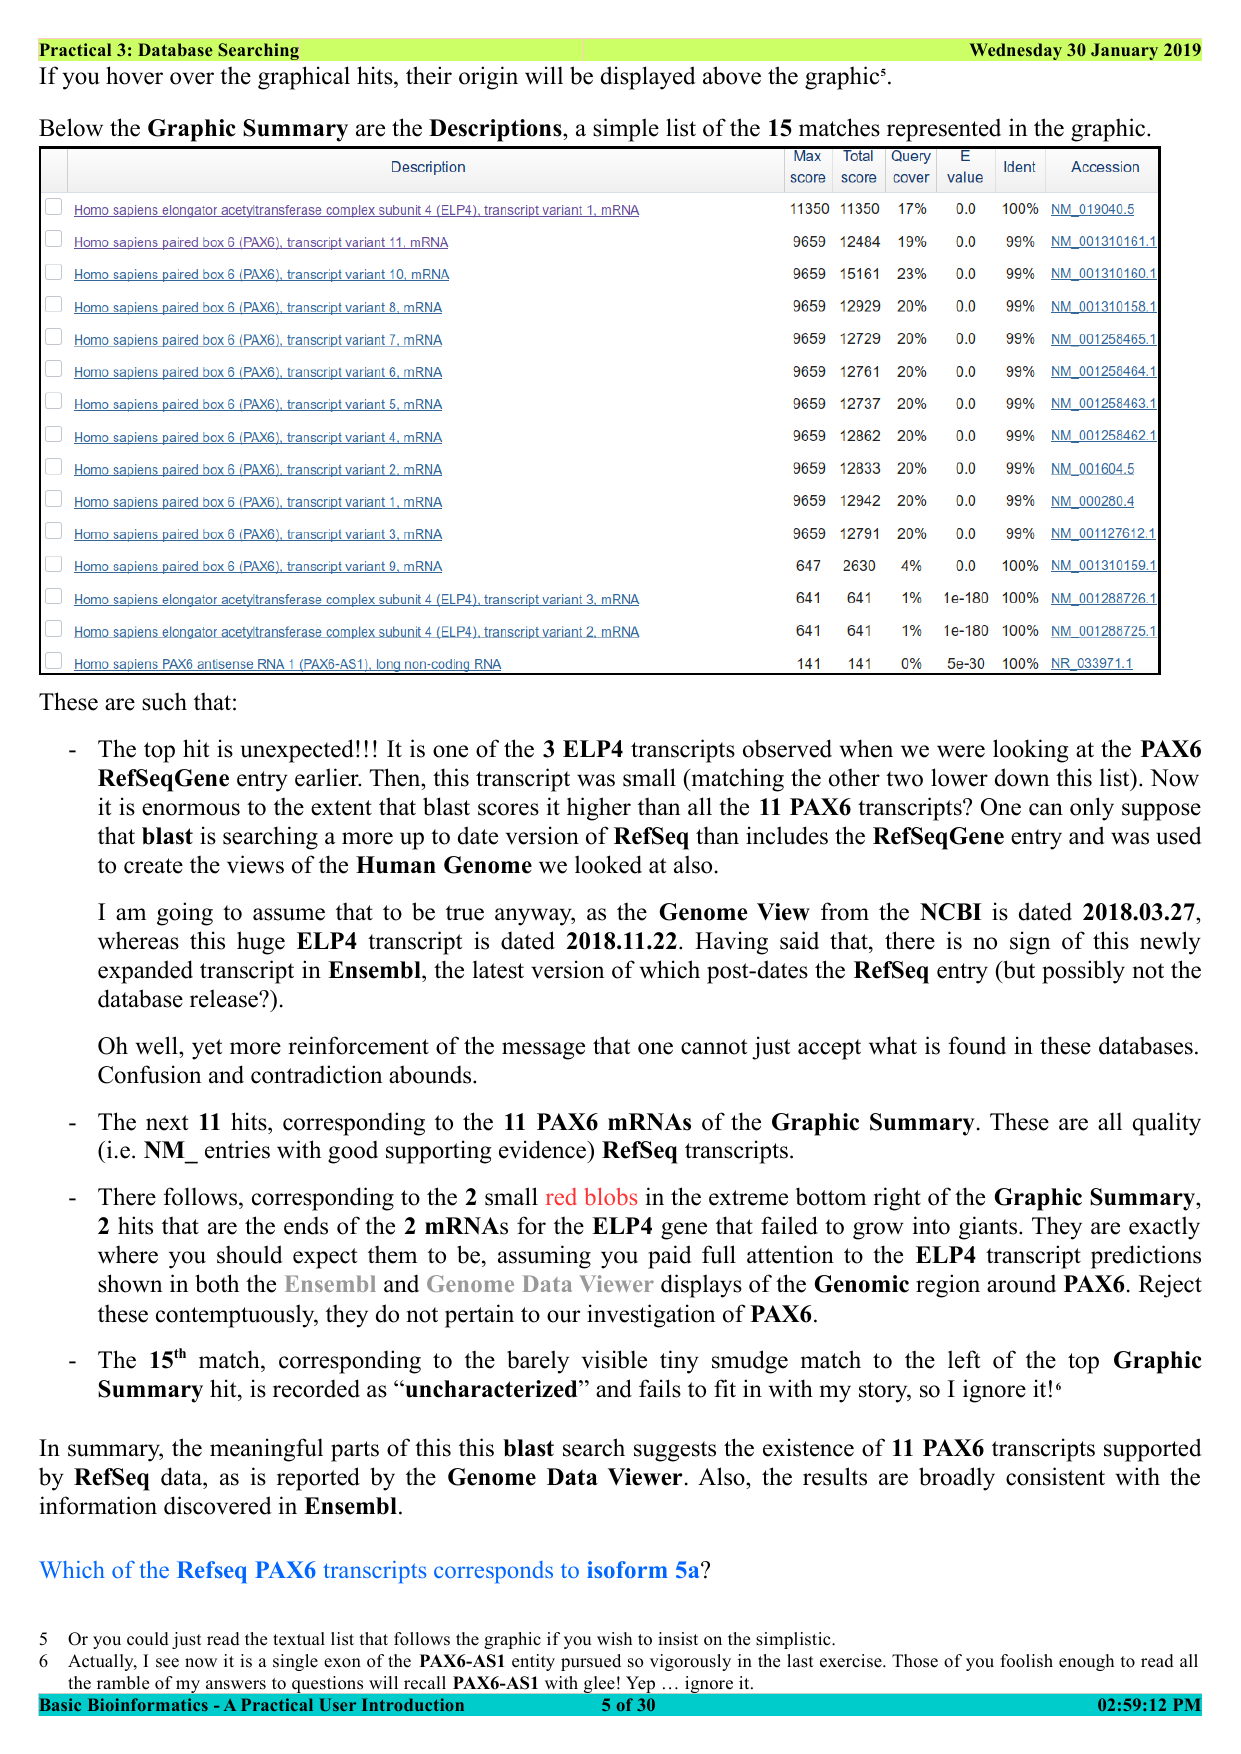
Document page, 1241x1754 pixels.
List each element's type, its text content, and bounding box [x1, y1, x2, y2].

text I am going to assume that to be true anyway, as the Genome View from the NCBI is dated 2018.03.27, whereas this huge ELP4 transcript is dated 2018.11.22. Having said that, there is no sign of this newly expanded transcript in Ensembl, the latest version of which post-dates the RefSeq entry (but possibly not the database release?). [68, 897, 1202, 1013]
text Which of the Refseq PAX6 transcripts corresponds to isoform 5a? [38, 1555, 1202, 1584]
text If you hover over the graphical hits, their origin will be displayed above the graphic. [38, 61, 1202, 89]
text These are such that: [38, 147, 1202, 716]
picture [41, 149, 1158, 673]
text - The next 11 hits, corresponding to the 11 PAX6 mRNAs of the Graphic Summary. These are all quality (i.e. NM_ entries with good supporting evidence) RefSeq transcripts. [68, 1106, 1202, 1164]
text In summary, the meaningful parts of this this blast search suggests the existence of 11 PAX6 transcripts supported by RefSeq data, as is reported by the Genome Data Viewer. Also, the results are broadly consistent with the information discovered in Ensembl. [38, 1433, 1202, 1520]
text Or you could just read the textual list that follows the graphic if you wish to insist on the simplistic. [38, 1627, 1202, 1649]
text - There follows, corresponding to the 2 small red blobs in the extreme bottom right of the Graphic Summary, 2 hits that are the ends of the 2 mRNAs for the ELP4 gene that failed to grow into giants. They are exactly where you should expect them to be, assuming you paid full attention to the ELP4 transcript predictions shown in both the Ensembl and Genome Data Viewer displays of the Genomic region around PAX6. Reject these contemptuously, they do not pertain to our investigation of PAX6. [68, 1182, 1202, 1327]
text Below the Graphic Summary are the Descriptions, a simple list of the 15 matches represented in the graphic. [38, 113, 1202, 142]
text Oh well, yet more reinforcement of the message that one cannot just accept what is found in these databases. Confusion and contradiction abounds. [68, 1031, 1202, 1089]
text - The 15th match, corresponding to the barely visible tiny smudge match to the left of the top Graphic Summary hit, is recorded as “uncharacterized” and fails to fit in with my story, so I ignore it! [68, 1345, 1202, 1403]
text Actually, I see now it is a single exon of the PAX6-AS1 entity pursued so vigorously in the last exercise. Those of you foolish enough to read all the ramble of my answers to questions will recall PAX6-AS1 with glee! Yep … ignore it. [38, 1649, 1202, 1693]
text - The top hit is unexpected!!! It is one of the 3 ELP4 transcripts observed when we were looking at the PAX6 RefSeqGene entry earlier. Then, this transcript was small (matching the other two lower down this list). Now it is enormous to the extent that blast scores it higher than all the 11 PAX6 transcripts? One can only suppose that blast is searching a more up to date version of RefSeq than includes the RefSeqGene entry and was used to create the views of the Human Genome we looked at also. [68, 733, 1202, 879]
